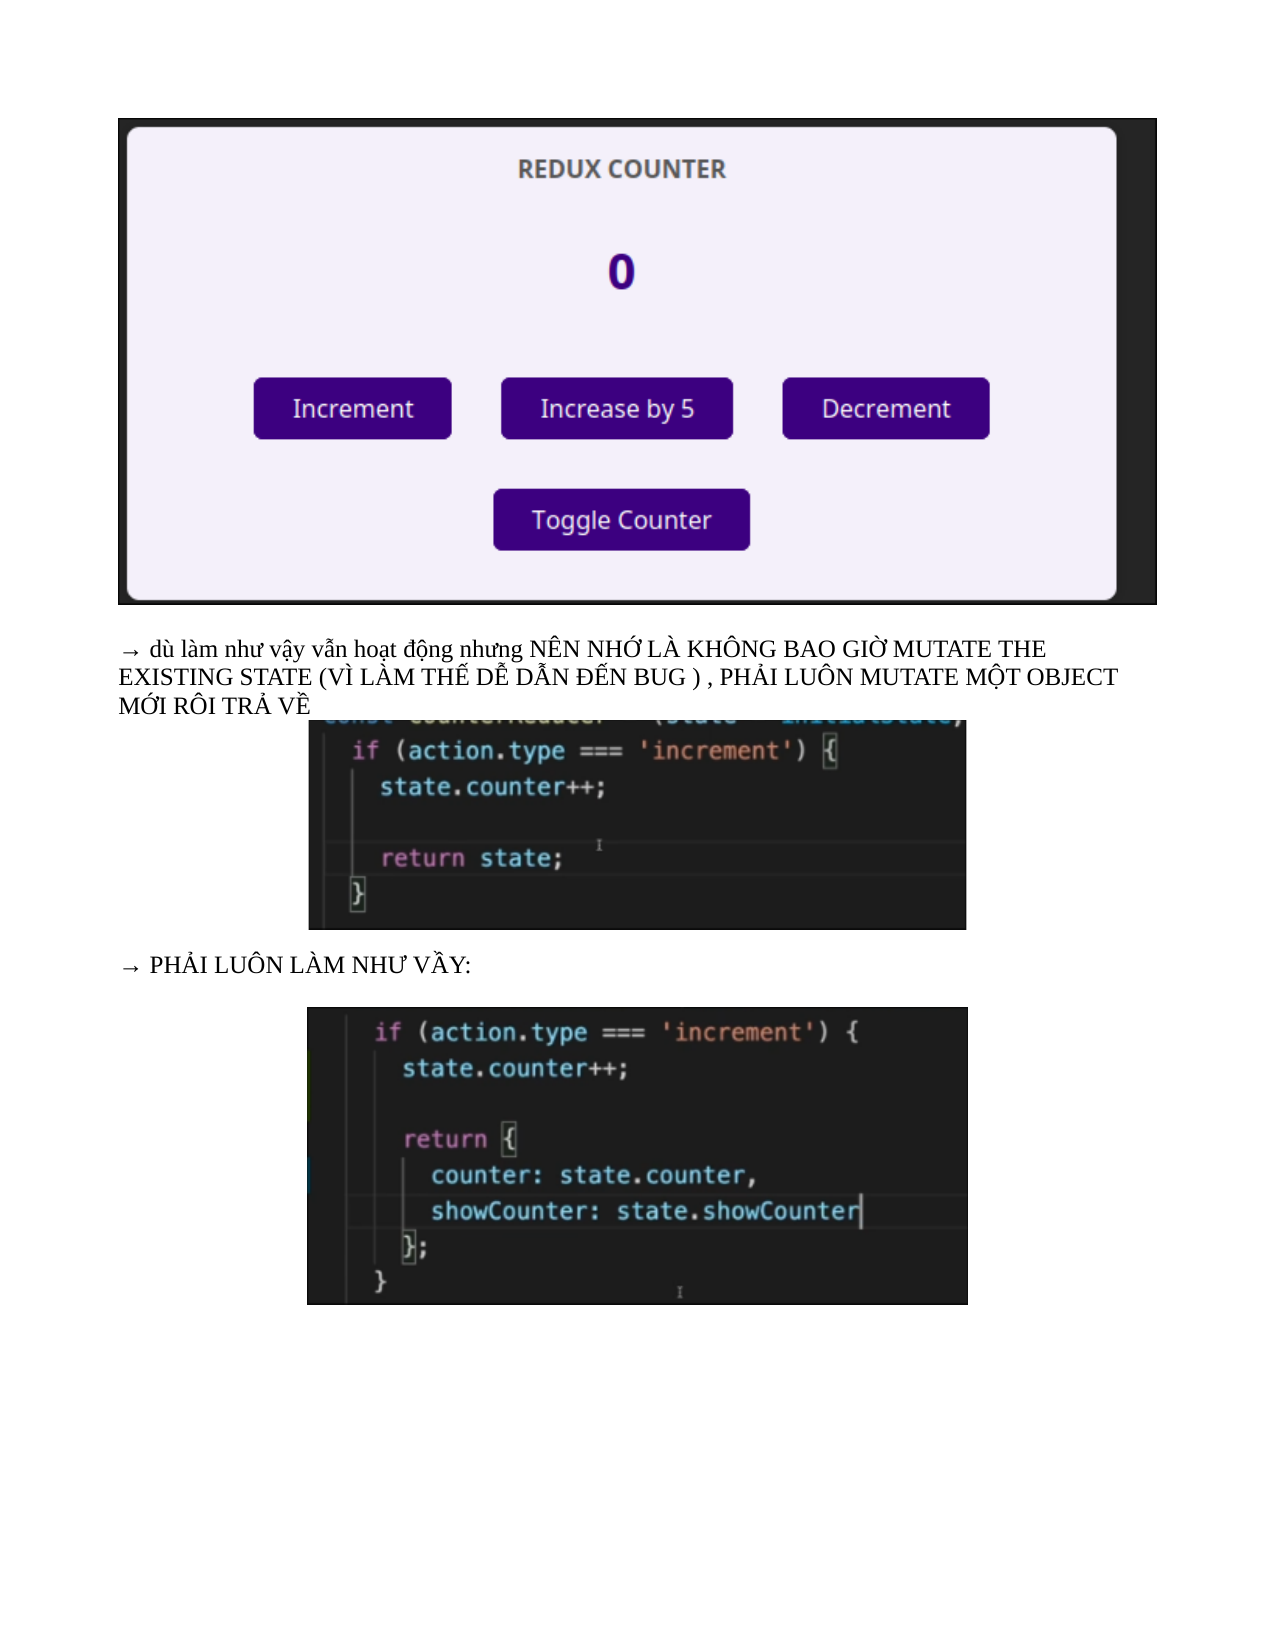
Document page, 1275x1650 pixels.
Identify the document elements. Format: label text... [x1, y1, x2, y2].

text → PHẢI LUÔN LÀM NHƯ VẦY: [118, 950, 1157, 979]
picture [307, 1007, 968, 1305]
picture [308, 720, 967, 930]
picture [118, 118, 1157, 605]
text → dù làm như vậy vẫn hoạt động nhưng NÊN NHỚ LÀ KHÔNG BAO GIỜ MUTATE THE EXISTING STATE (VÌ LÀM THẾ DỄ DẪN ĐẾN BUG ) , PHẢI LUÔN MUTATE MỘT OBJECT MỚI RÔI TRẢ VỀ [118, 634, 1157, 720]
